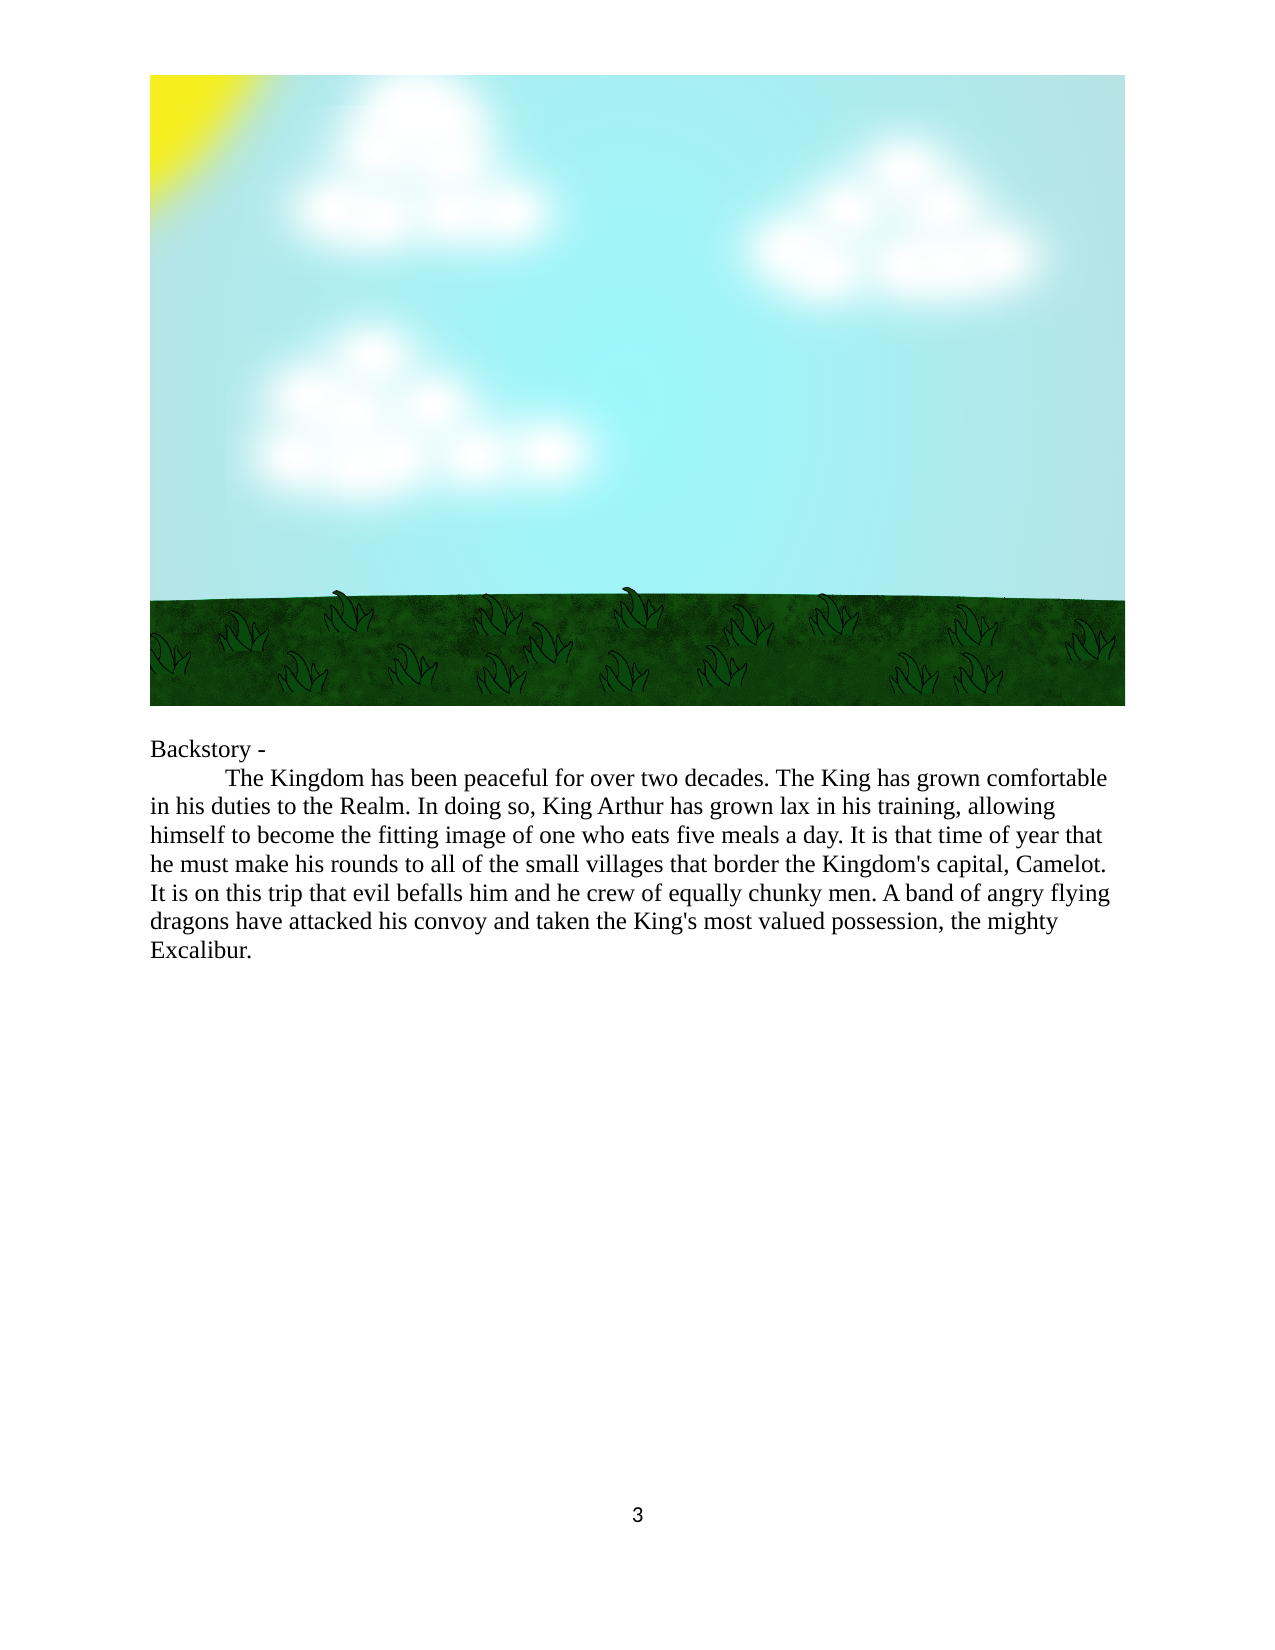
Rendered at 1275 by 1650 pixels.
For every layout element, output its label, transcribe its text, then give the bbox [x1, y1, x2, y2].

text Backstory - [150, 734, 1125, 763]
text The Kingdom has been peaceful for over two decades. The King has grown comfortable in his duties to the Realm. In doing so, King Arthur has grown lax in his training, allowing himself to become the fitting image of one who eats five meals a day. It is that time of year that he must make his rounds to all of the small villages that border the Kingdom's capital, Camelot. It is on this trip that evil befalls him and he crew of equally chunky men. A band of angry flying dragons have attacked his convoy and taken the King's most valued possession, the mighty Excalibur. [150, 763, 1125, 964]
